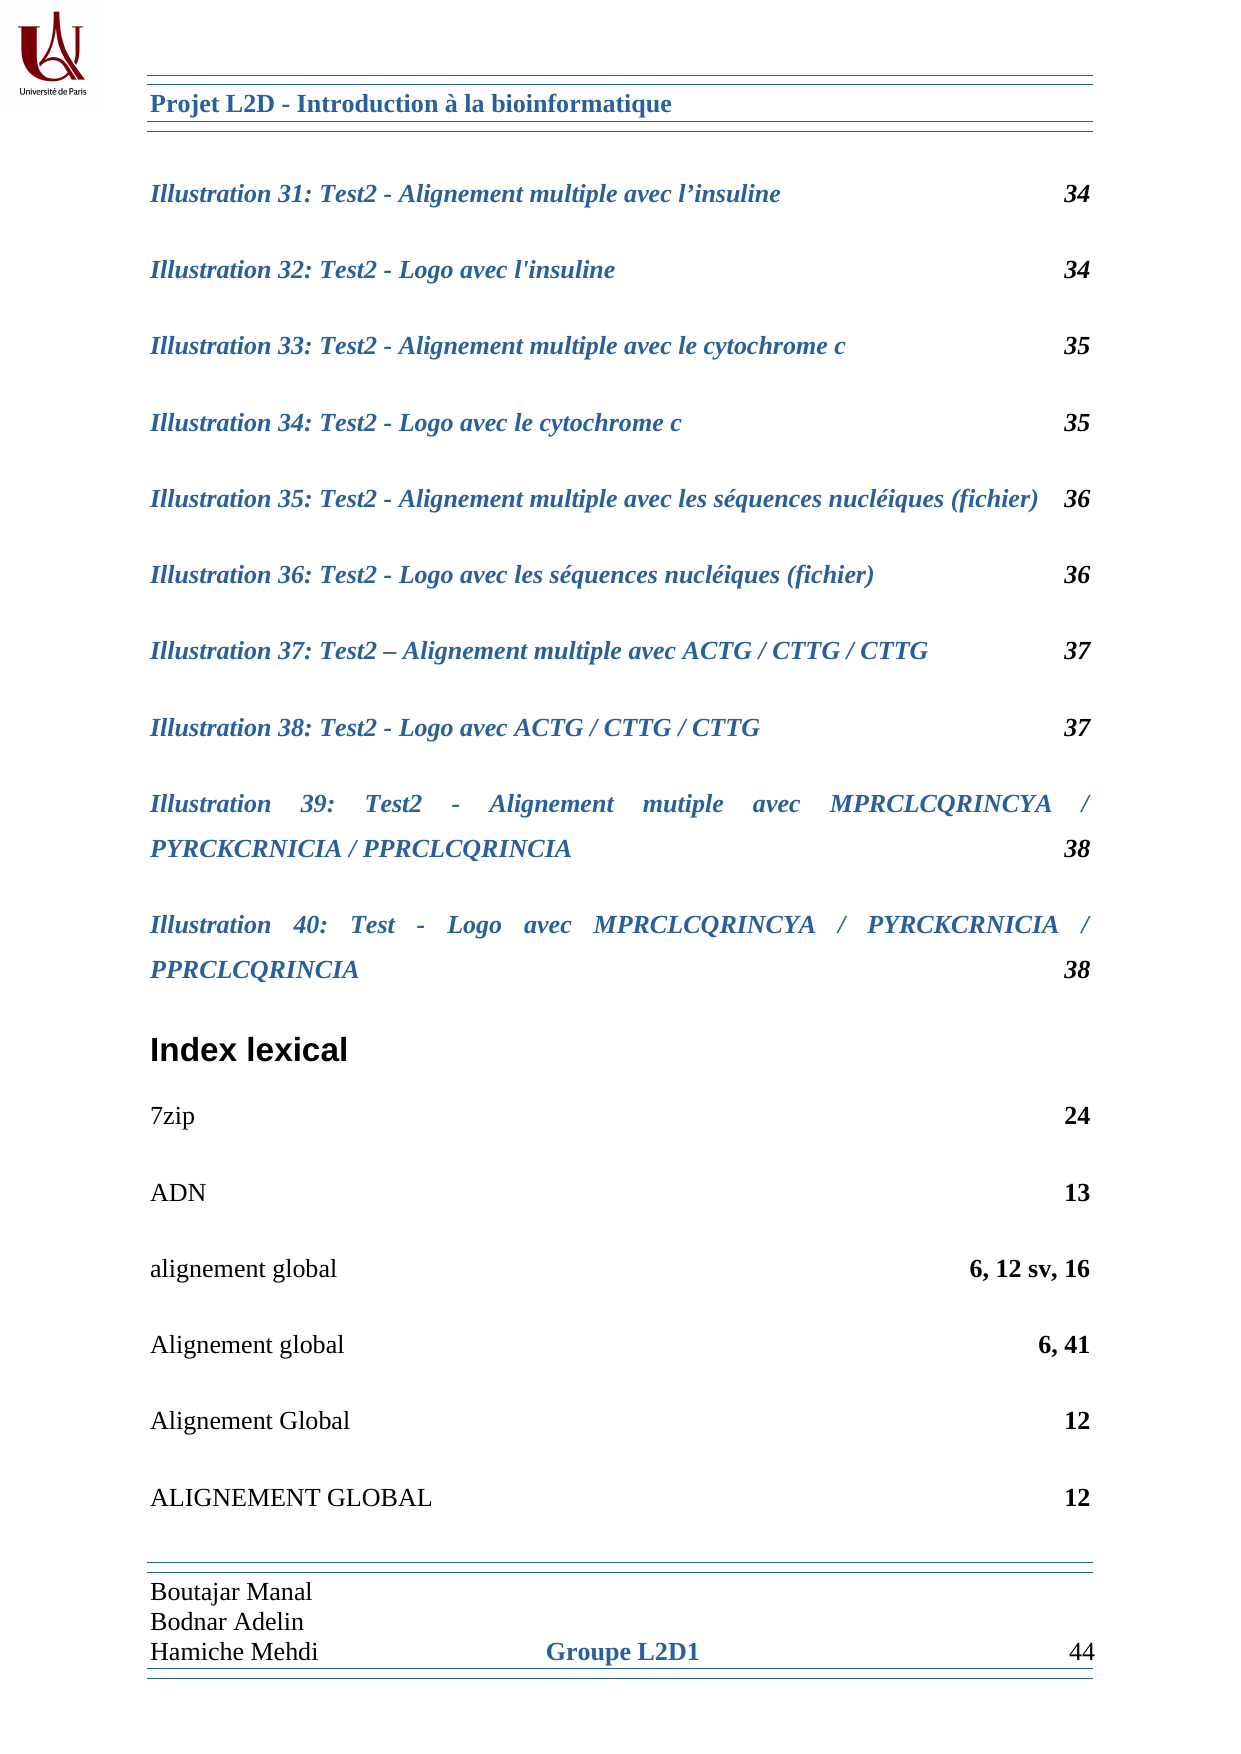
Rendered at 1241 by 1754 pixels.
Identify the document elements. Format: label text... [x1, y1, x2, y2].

text Illustration 35: Test2 - Alignement multiple avec les séquences nucléiques (fichier) 36 [150, 483, 1090, 513]
text Illustration 34: Test2 - Logo avec le cytochrome c 35 [150, 407, 1090, 437]
text Illustration 38: Test2 - Logo avec ACTG / CTTG / CTTG 37 [150, 712, 1090, 742]
text Illustration 40: Test - Logo avec MPRCLCQRINCYA / PYRCKCRNICIA / PPRCLCQRINCIA 38 [150, 909, 1090, 984]
text ALIGNEMENT GLOBAL 12 [150, 1482, 1090, 1512]
text Alignement Global 12 [150, 1405, 1090, 1435]
picture [0, 0, 101, 107]
subtitle Index lexical [150, 1030, 1090, 1069]
text ADN 13 [150, 1177, 1090, 1207]
text Illustration 33: Test2 - Alignement multiple avec le cytochrome c 35 [150, 330, 1090, 360]
text Illustration 31: Test2 - Alignement multiple avec l’insuline 34 [150, 178, 1090, 208]
text Illustration 37: Test2 – Alignement multiple avec ACTG / CTTG / CTTG 37 [150, 635, 1090, 665]
text Alignement global 6, 41 [150, 1329, 1090, 1359]
text 7zip 24 [150, 1100, 1090, 1130]
text Illustration 39: Test2 - Alignement mutiple avec MPRCLCQRINCYA / PYRCKCRNICIA / PPRCLCQRINCIA 38 [150, 788, 1090, 863]
text Illustration 36: Test2 - Logo avec les séquences nucléiques (fichier) 36 [150, 559, 1090, 589]
text Illustration 32: Test2 - Logo avec l'insuline 34 [150, 254, 1090, 284]
text alignement global 6, 12 sv, 16 [150, 1253, 1090, 1283]
